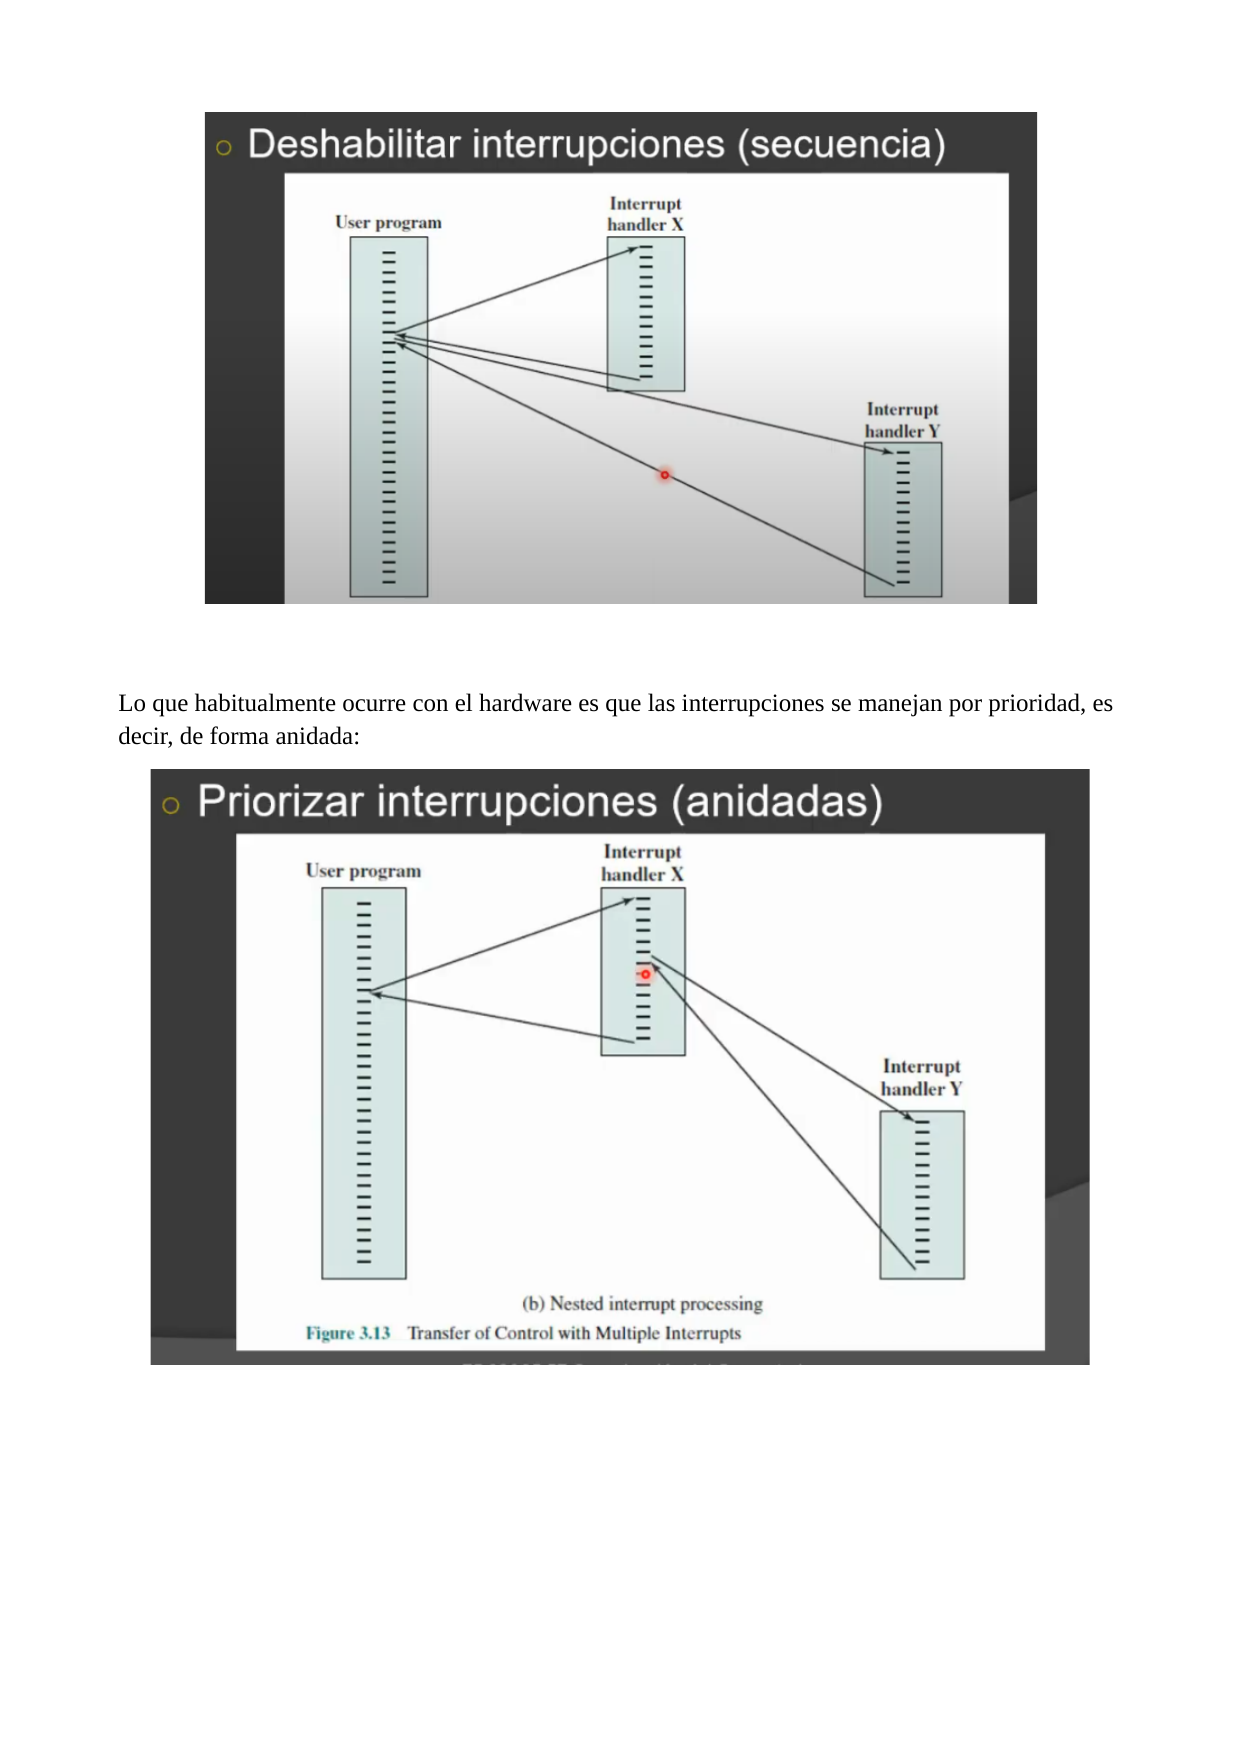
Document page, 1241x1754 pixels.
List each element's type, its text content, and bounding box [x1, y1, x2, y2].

picture [204, 112, 1038, 604]
picture [150, 769, 1090, 1365]
text Lo que habitualmente ocurre con el hardware es que las interrupciones se manejan por prioridad, es decir, de forma anidada: [118, 688, 1122, 750]
